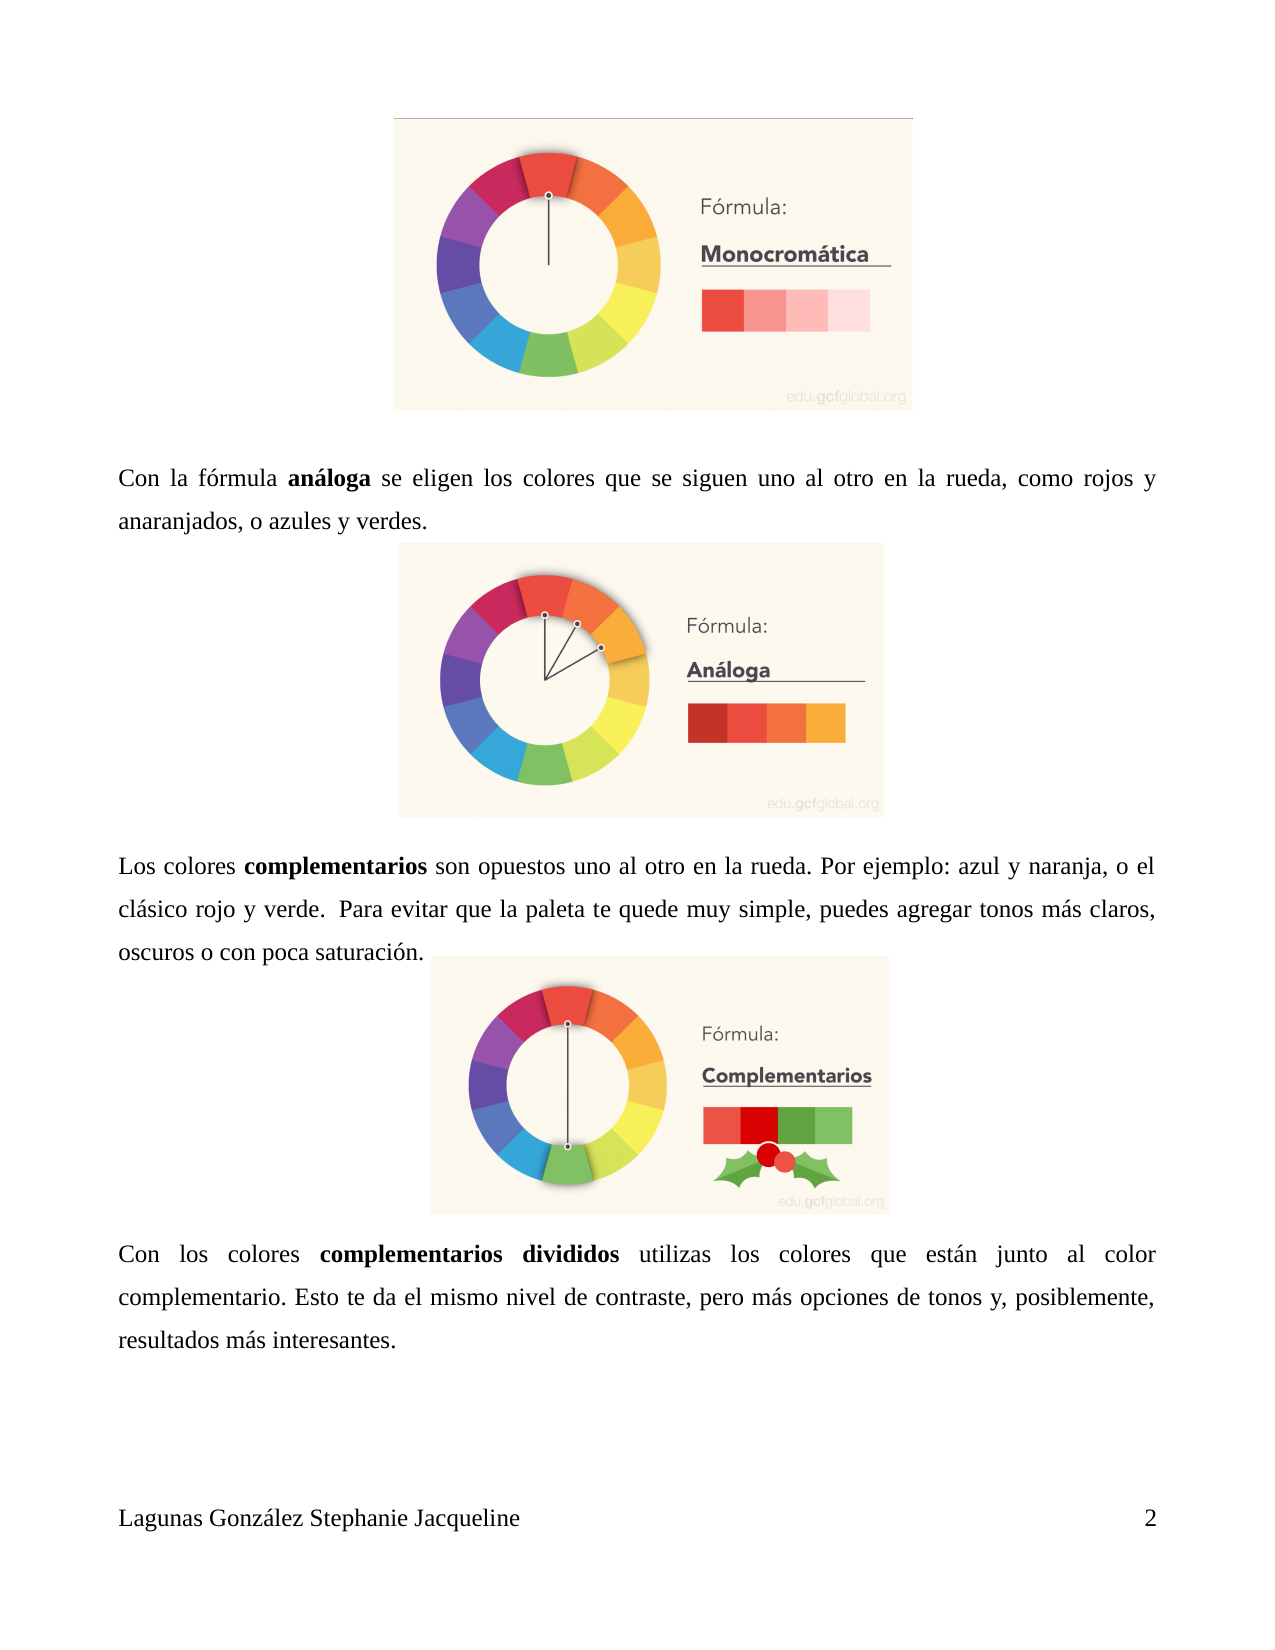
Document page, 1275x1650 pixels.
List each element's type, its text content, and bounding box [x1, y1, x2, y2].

picture [431, 956, 890, 1214]
text Los colores complementarios son opuestos uno al otro en la rueda. Por ejemplo: azul y naranja, o el clásico rojo y verde. Para evitar que la paleta te quede muy simple, puedes agregar tonos más claros, oscuros o con poca saturación. [118, 851, 1157, 966]
picture [399, 543, 885, 817]
text Con la fórmula análoga se eligen los colores que se siguen uno al otro en la rueda, como rojos y anaranjados, o azules y verdes. [118, 463, 1157, 535]
picture [393, 118, 913, 411]
text Con los colores complementarios divididos utilizas los colores que están junto al color complementario. Esto te da el mismo nivel de contraste, pero más opciones de tonos y, posiblemente, resultados más interesantes. [118, 1239, 1157, 1354]
